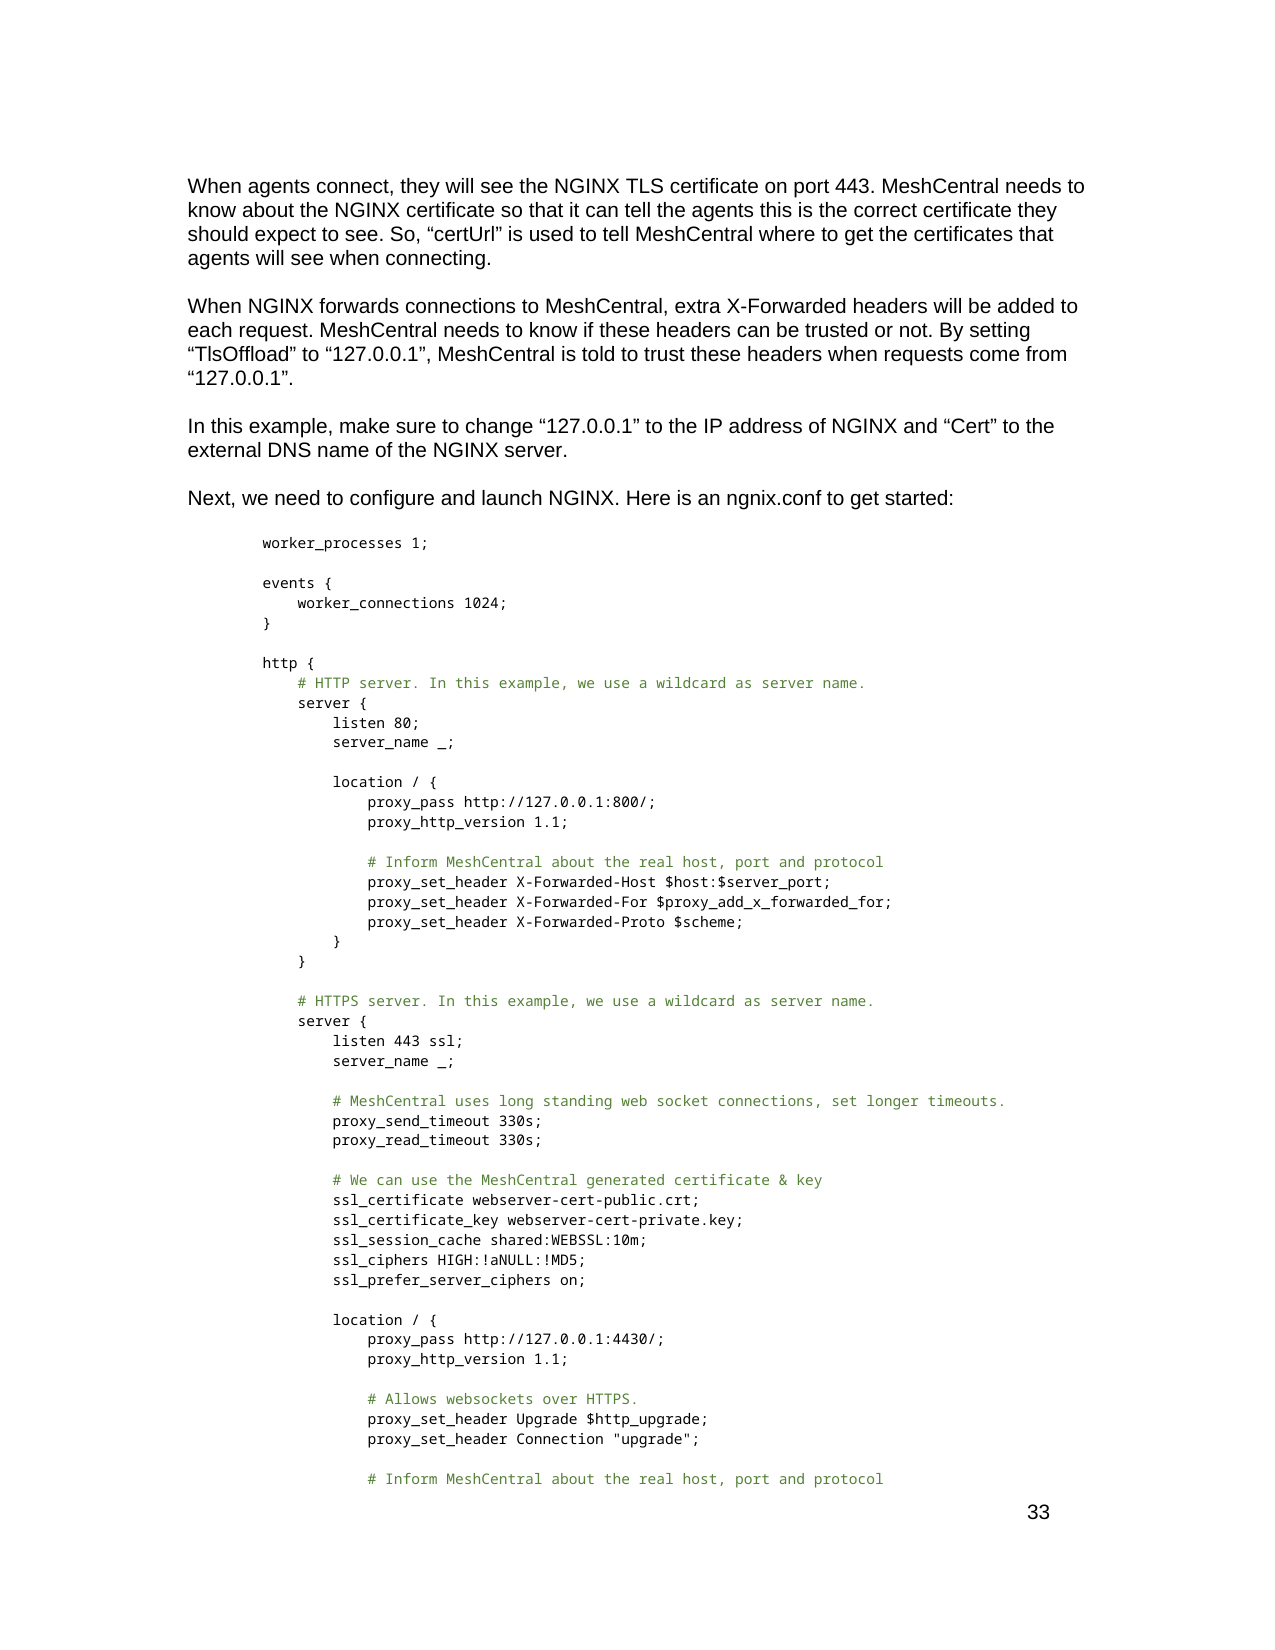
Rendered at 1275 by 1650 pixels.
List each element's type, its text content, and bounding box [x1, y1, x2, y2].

text # MeshCentral uses long standing web socket connections, set longer timeouts. [262, 1090, 1087, 1110]
text listen 443 ssl; [262, 1031, 1087, 1051]
text proxy_set_header X-Forwarded-Proto $scheme; [262, 911, 1087, 931]
text # HTTP server. In this example, we use a wildcard as server name. [262, 673, 1087, 692]
text # Allows websockets over HTTPS. [262, 1389, 1087, 1409]
text proxy_set_header X-Forwarded-For $proxy_add_x_forwarded_for; [262, 891, 1087, 911]
text } [262, 613, 1087, 633]
text location / { [262, 1309, 1087, 1329]
text proxy_http_version 1.1; [262, 1349, 1087, 1369]
text server { [262, 1011, 1087, 1031]
text ssl_ciphers HIGH:!aNULL:!MD5; [262, 1249, 1087, 1269]
text # Inform MeshCentral about the real host, port and protocol [262, 1468, 1087, 1488]
text http { [262, 653, 1087, 673]
text # We can use the MeshCentral generated certificate & key [262, 1170, 1087, 1190]
text proxy_pass http://127.0.0.1:800/; [262, 792, 1087, 812]
text proxy_set_header Connection "upgrade"; [262, 1429, 1087, 1448]
text server { [262, 692, 1087, 712]
text When agents connect, they will see the NGINX TLS certificate on port 443. MeshCentral needs to know about the NGINX certificate so that it can tell the agents this is the correct certificate they should expect to see. So, “certUrl” is used to tell MeshCentral where to get the certificates that agents will see when connecting. [187, 174, 1087, 270]
text server_name _; [262, 1051, 1087, 1071]
text ssl_certificate_key webserver-cert-private.key; [262, 1210, 1087, 1230]
text # Inform MeshCentral about the real host, port and protocol [262, 852, 1087, 872]
text worker_connections 1024; [262, 593, 1087, 613]
text listen 80; [262, 712, 1087, 732]
text In this example, make sure to change “127.0.0.1” to the IP address of NGINX and “Cert” to the external DNS name of the NGINX server. [187, 413, 1087, 461]
text Next, we need to configure and launch NGINX. Here is an ngnix.conf to get started: [187, 485, 1087, 509]
text proxy_http_version 1.1; [262, 812, 1087, 832]
text server_name _; [262, 732, 1087, 752]
text location / { [262, 772, 1087, 792]
text proxy_set_header X-Forwarded-Host $host:$server_port; [262, 872, 1087, 891]
text } [262, 951, 1087, 971]
text } [262, 931, 1087, 951]
text proxy_send_timeout 330s; [262, 1110, 1087, 1130]
text worker_processes 1; [262, 533, 1087, 553]
text # HTTPS server. In this example, we use a wildcard as server name. [262, 991, 1087, 1011]
text ssl_session_cache shared:WEBSSL:10m; [262, 1230, 1087, 1249]
text proxy_read_timeout 330s; [262, 1130, 1087, 1150]
text When NGINX forwards connections to MeshCentral, extra X-Forwarded headers will be added to each request. MeshCentral needs to know if these headers can be trusted or not. By setting “TlsOffload” to “127.0.0.1”, MeshCentral is told to trust these headers when requests come from “127.0.0.1”. [187, 294, 1087, 389]
text proxy_pass http://127.0.0.1:4430/; [262, 1329, 1087, 1349]
text proxy_set_header Upgrade $http_upgrade; [262, 1409, 1087, 1429]
text ssl_certificate webserver-cert-public.crt; [262, 1190, 1087, 1210]
text ssl_prefer_server_ciphers on; [262, 1269, 1087, 1289]
text events { [262, 573, 1087, 593]
